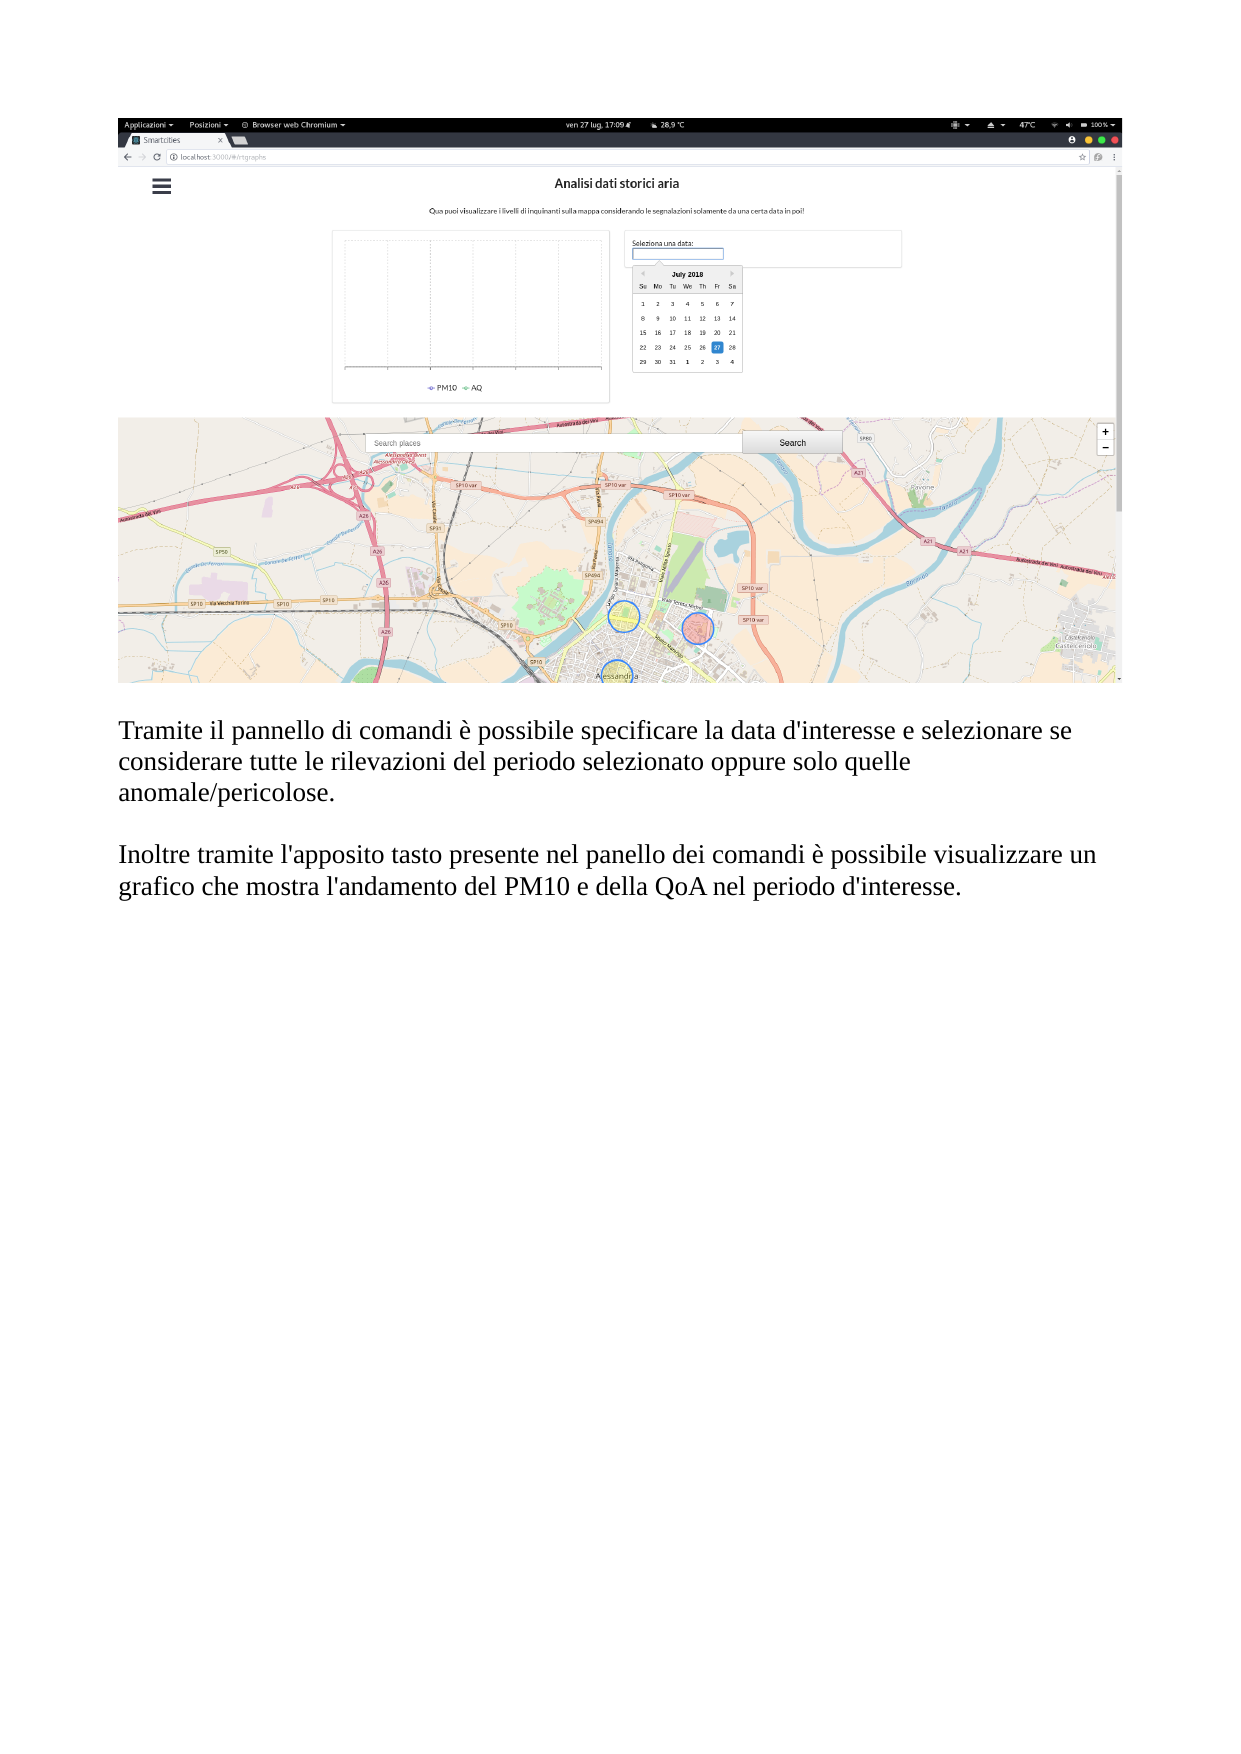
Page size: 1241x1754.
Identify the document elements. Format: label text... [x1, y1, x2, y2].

text Tramite il pannello di comandi è possibile specificare la data d'interesse e selezionare se considerare tutte le rilevazioni del periodo selezionato oppure solo quelle anomale/pericolose. [118, 714, 1122, 807]
picture [118, 118, 1123, 683]
text Inoltre tramite l'apposito tasto presente nel panello dei comandi è possibile visualizzare un grafico che mostra l'andamento del PM10 e della QoA nel periodo d'interesse. [118, 838, 1122, 901]
